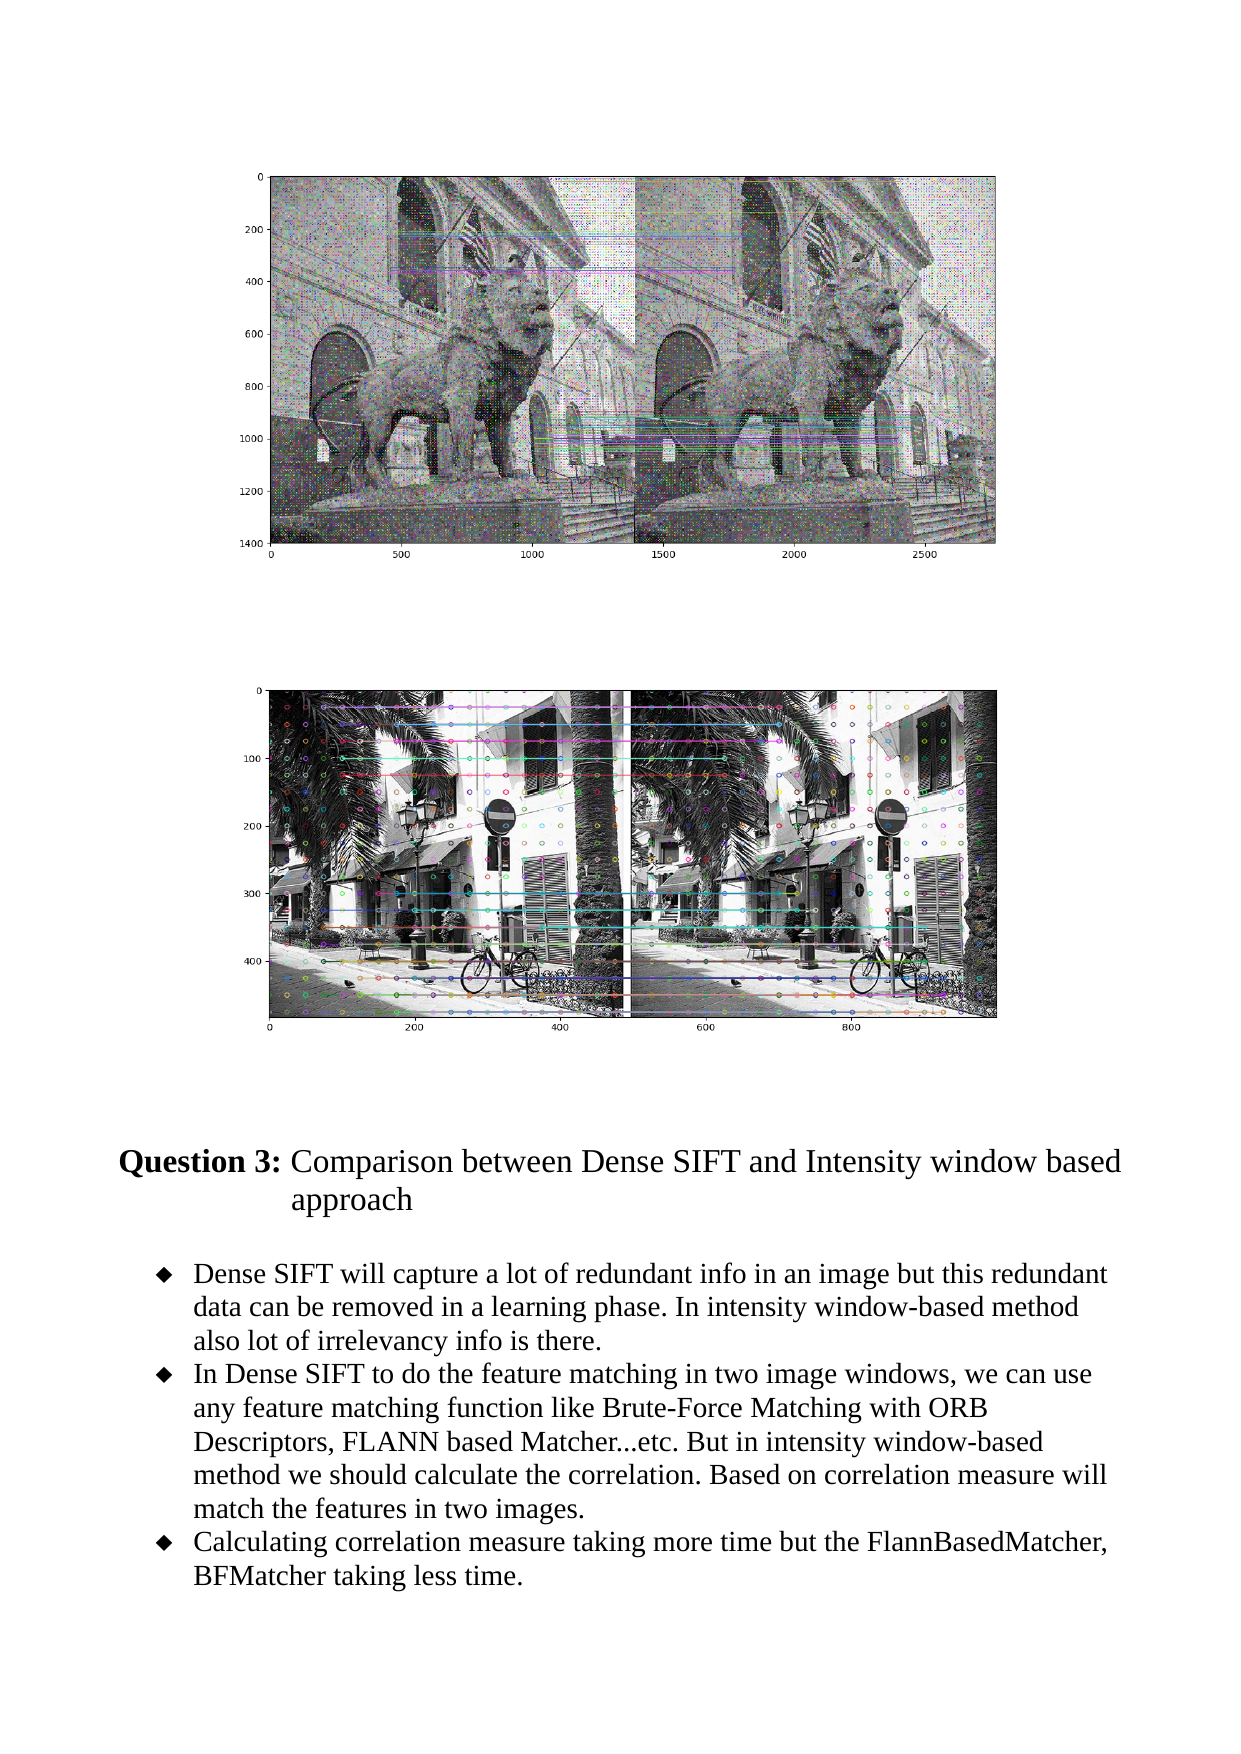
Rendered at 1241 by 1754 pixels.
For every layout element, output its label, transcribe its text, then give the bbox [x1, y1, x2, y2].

picture [153, 118, 1088, 596]
list Dense SIFT will capture a lot of redundant info in an image but this redundant data can be removed in a learning phase. In intensity window-based method also lot of irrelevancy info is there. [156, 1256, 1122, 1357]
picture [151, 628, 1089, 1074]
text Question 3: Comparison between Dense SIFT and Intensity window based approach [118, 1141, 1122, 1218]
list Calculating correlation measure taking more time but the FlannBasedMatcher, BFMatcher taking less time. [156, 1524, 1122, 1592]
list In Dense SIFT to do the feature matching in two image windows, we can use any feature matching function like Brute-Force Matching with ORB Descriptors, FLANN based Matcher...etc. But in intensity window-based method we should calculate the correlation. Based on correlation measure will match the features in two images. [156, 1357, 1122, 1524]
